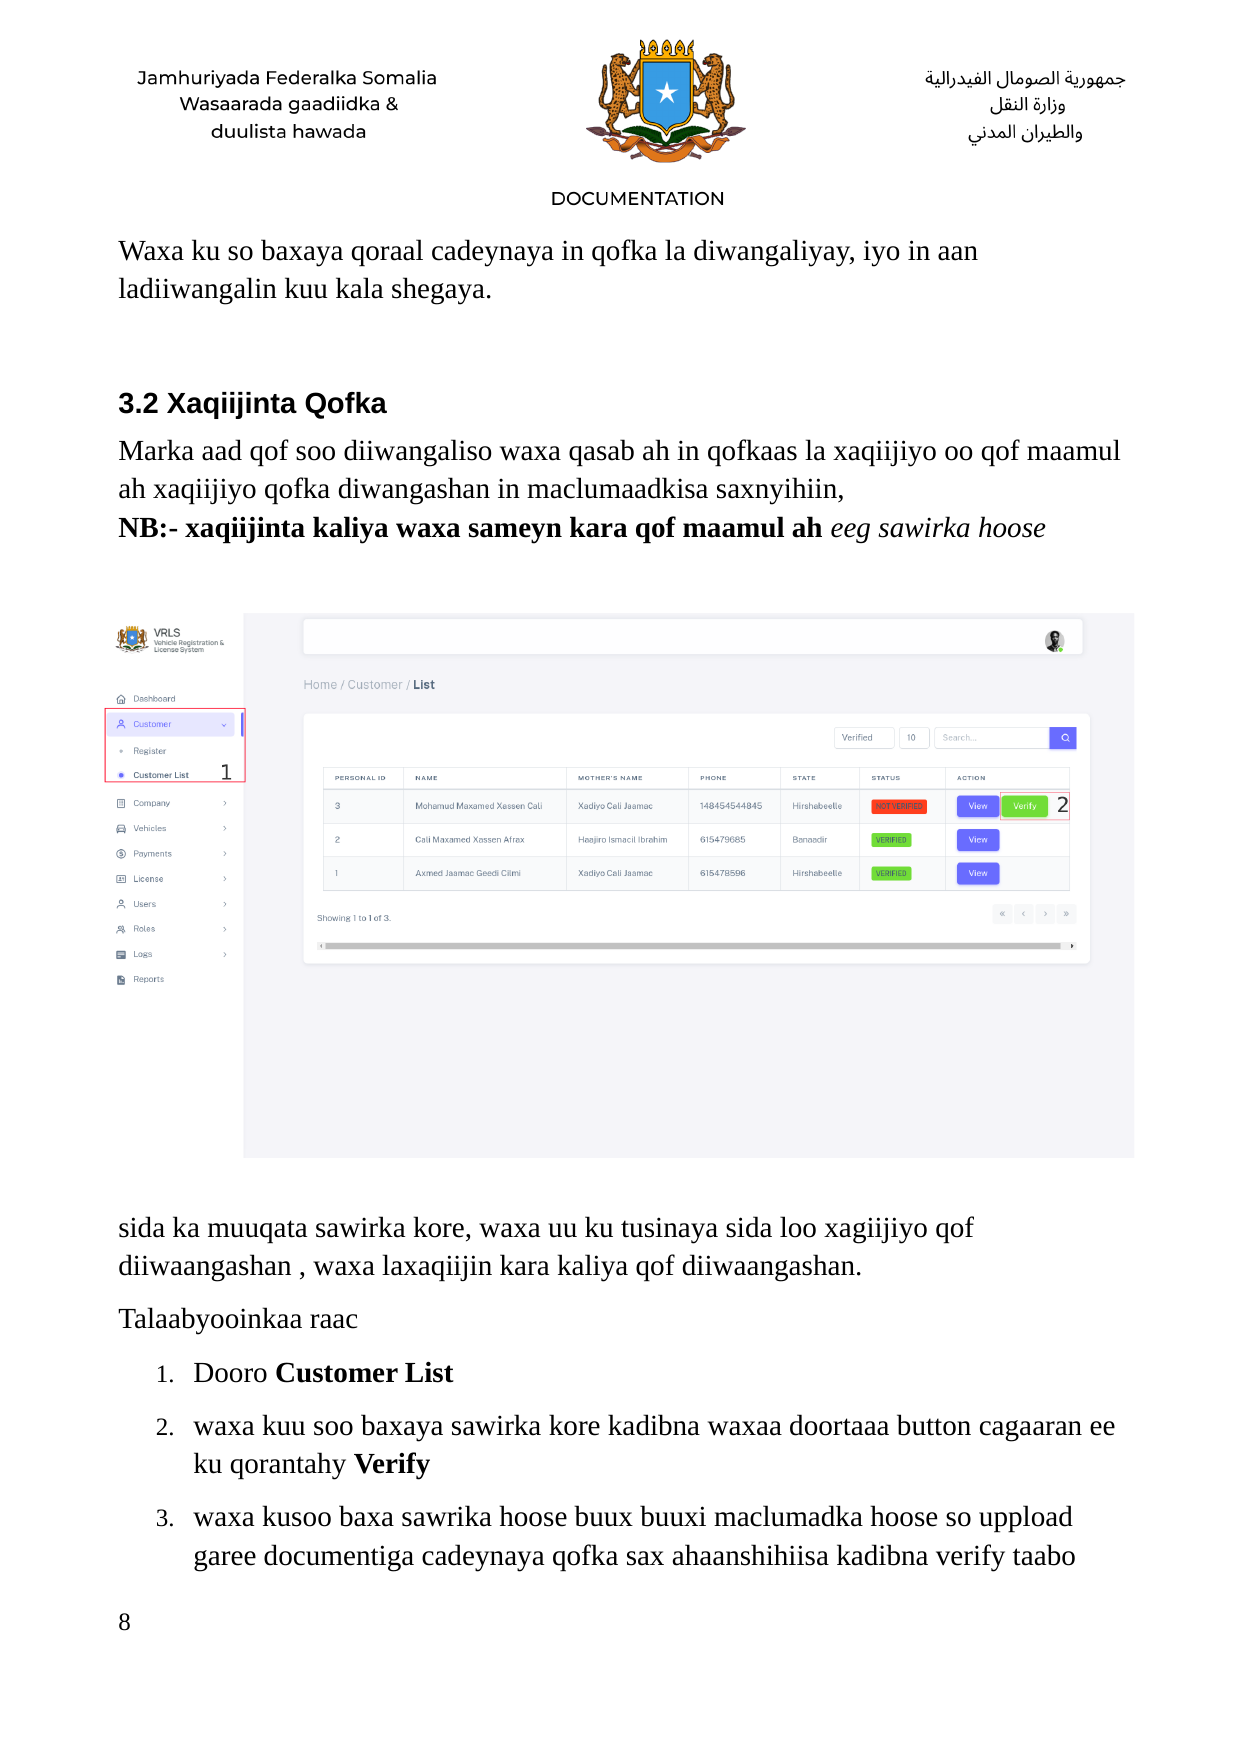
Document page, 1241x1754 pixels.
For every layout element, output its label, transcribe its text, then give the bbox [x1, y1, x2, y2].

text sida ka muuqata sawirka kore, waxa uu ku tusinaya sida loo xagiijiyo qof diiwaangashan , waxa laxaqiijin kara kaliya qof diiwaangashan. [118, 1210, 1122, 1282]
text Waxa ku so baxaya qoraal cadeynaya in qofka la diwangaliyay, iyo in aan ladiiwangalin kuu kala shegaya. [118, 228, 1122, 305]
text Marka aad qof soo diiwangaliso waxa qasab ah in qofkaas la xaqiijiyo oo qof maamul ah xaqiijiyo qofka diwangashan in maclumaadkisa saxnyihiin, NB:- xaqiijinta kaliya waxa sameyn kara qof maamul ah eeg sawirka hoose [118, 433, 1122, 543]
picture [100, 610, 1140, 1158]
text Talaabyooinkaa raac [118, 1302, 1122, 1335]
list waxa kusoo baxa sawrika hoose buux buuxi maclumadka hoose so uppload garee documentiga cadeynaya qofka sax ahaanshihiisa kadibna verify taabo [156, 1499, 1122, 1572]
list waxa kuu soo baxaya sawirka kore kadibna waxaa doortaaa button cagaaran ee ku qorantahy Verify [156, 1408, 1122, 1480]
subtitle 3.2 Xaqiijinta Qofka [118, 387, 1122, 420]
picture [118, 19, 1157, 228]
list Dooro Customer List [156, 1355, 1122, 1388]
